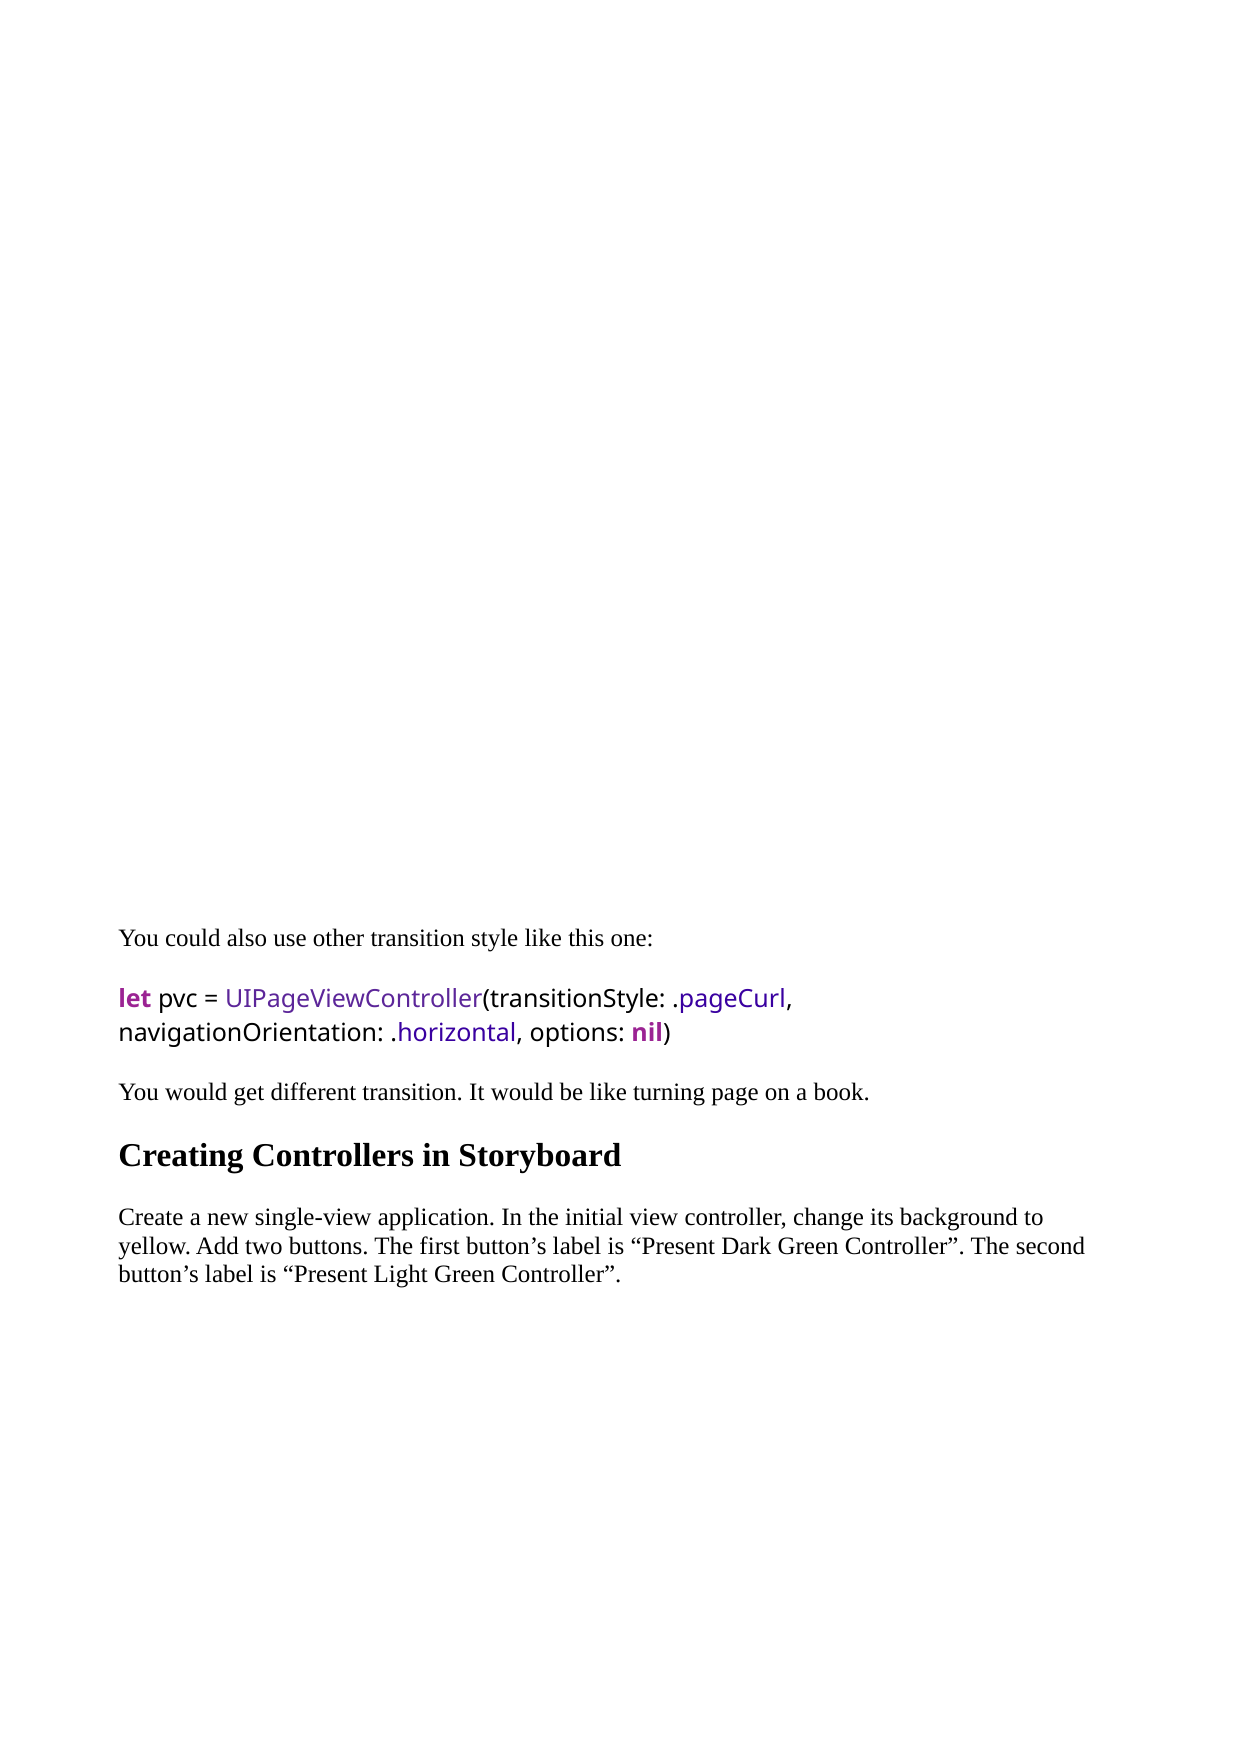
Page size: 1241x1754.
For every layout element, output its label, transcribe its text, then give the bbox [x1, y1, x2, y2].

text You would get different transition. It would be like turning page on a book. [118, 1077, 1122, 1106]
text You could also use other transition style like this one: [118, 923, 1122, 952]
text let pvc = UIPageViewController(transitionStyle: .pageCurl, navigationOrientation: .horizontal, options: nil) [118, 981, 1122, 1049]
text Create a new single-view application. In the initial view controller, change its background to yellow. Add two buttons. The first button’s label is “Present Dark Green Controller”. The second button’s label is “Present Light Green Controller”. [118, 1202, 1122, 1288]
text Creating Controllers in Storyboard [118, 1135, 1122, 1173]
